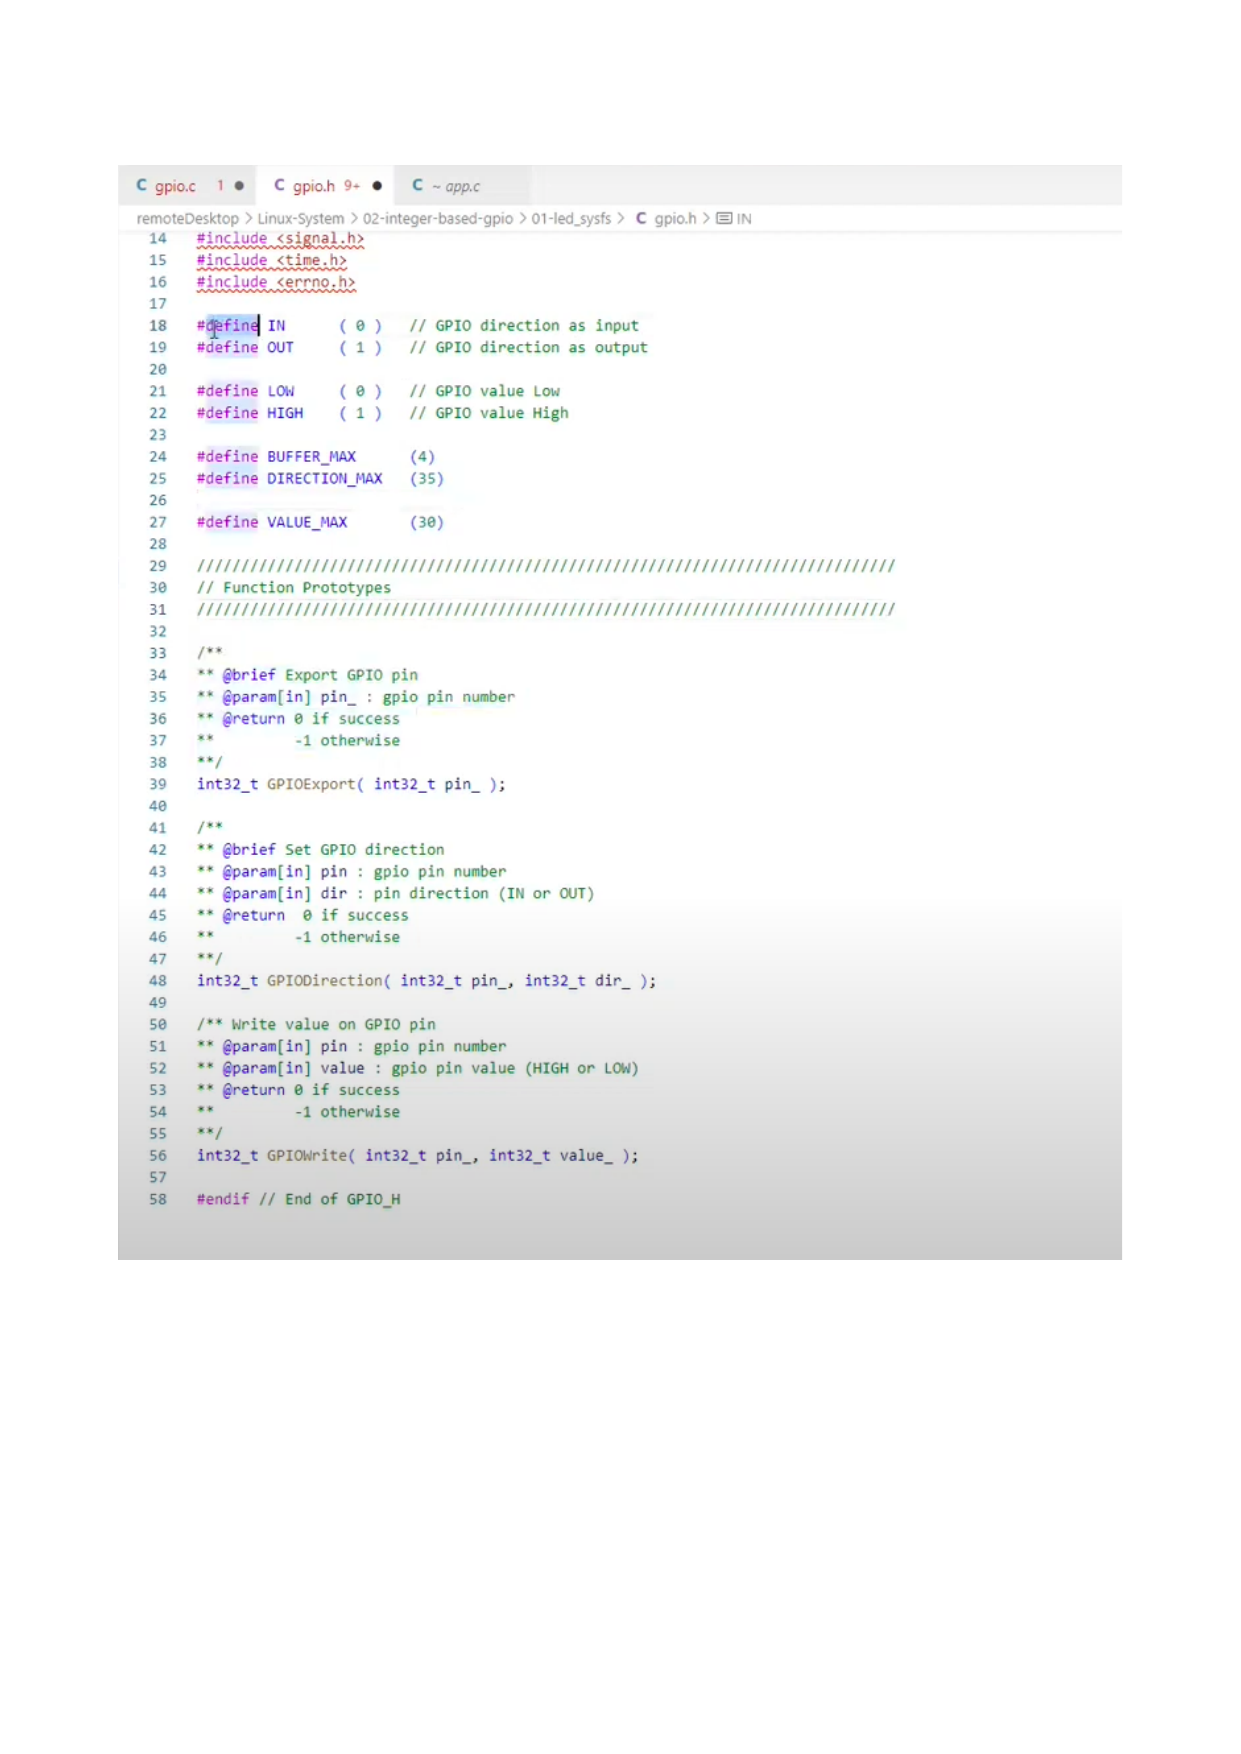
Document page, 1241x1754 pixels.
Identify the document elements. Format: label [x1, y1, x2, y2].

picture [118, 165, 1123, 1260]
